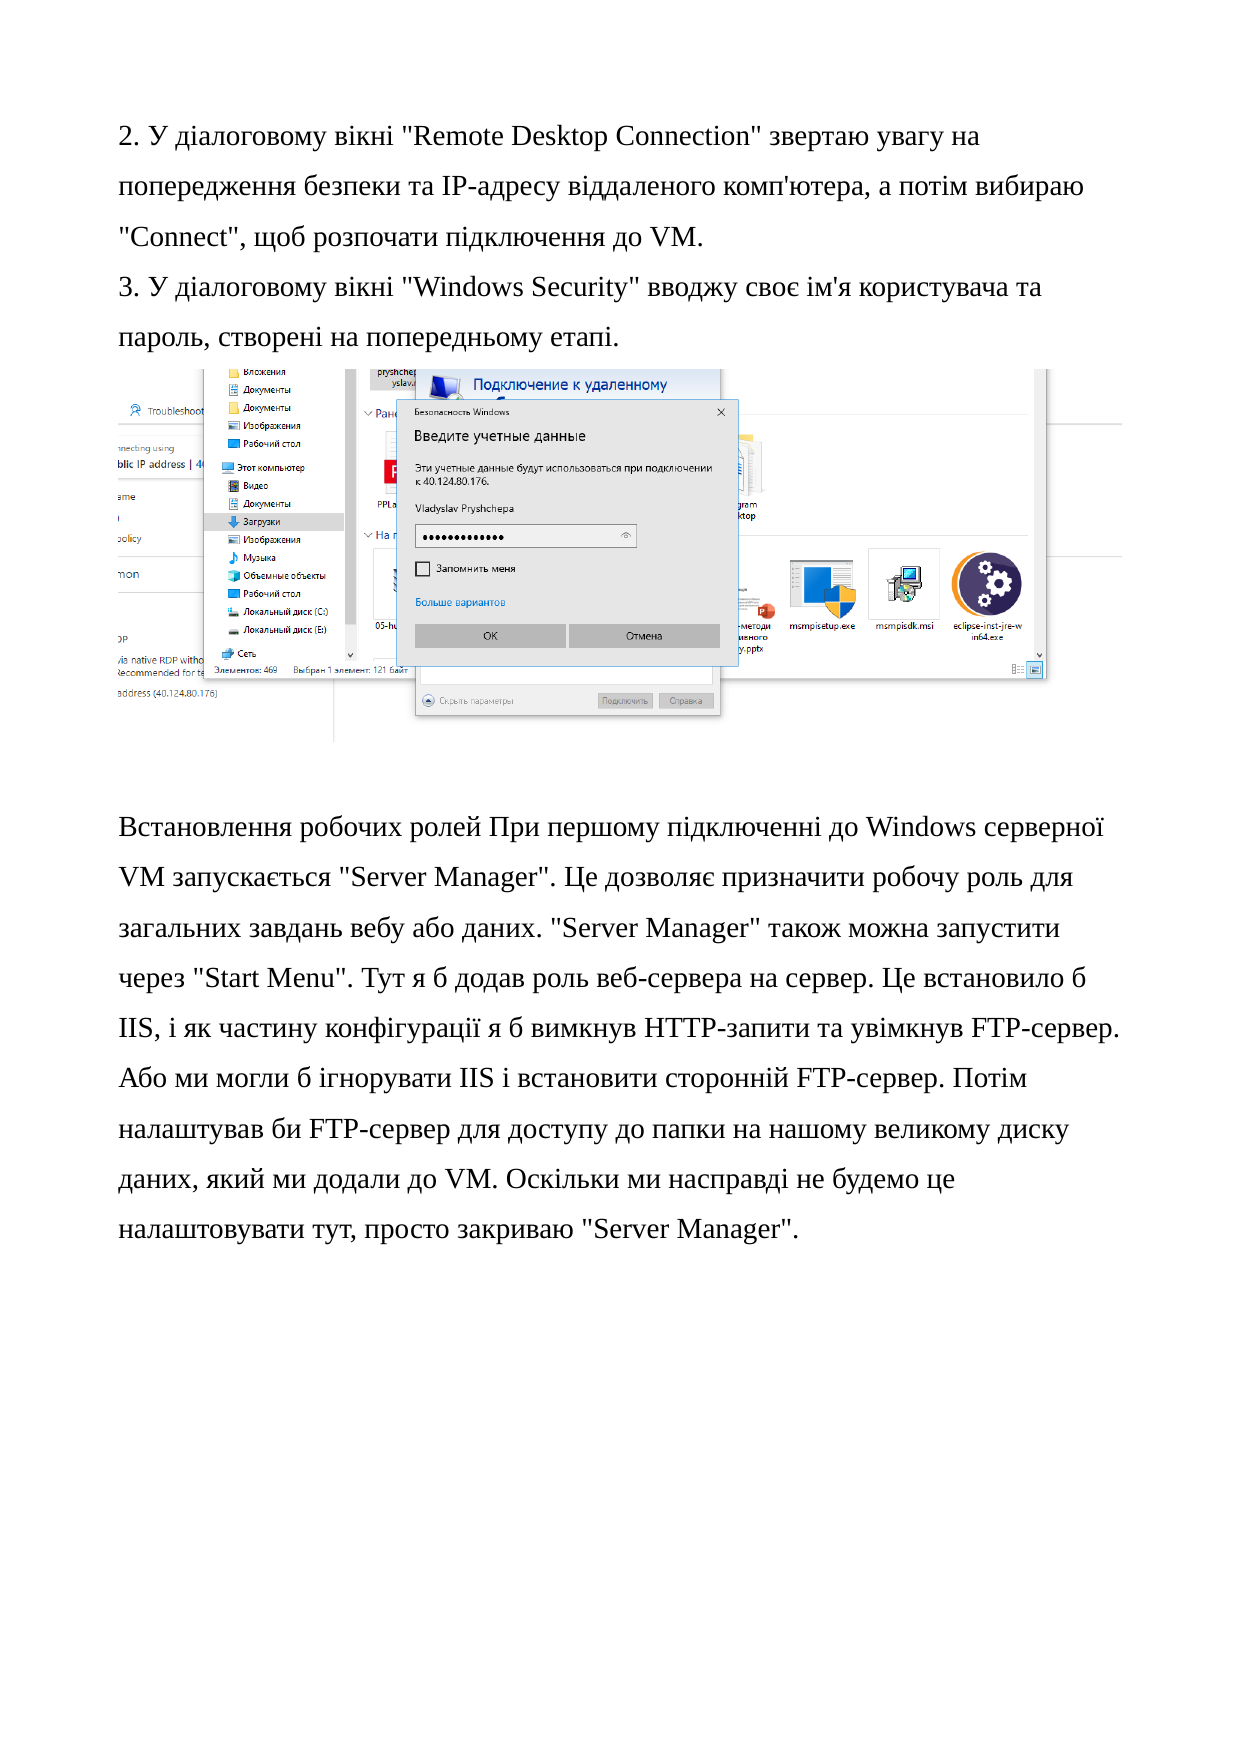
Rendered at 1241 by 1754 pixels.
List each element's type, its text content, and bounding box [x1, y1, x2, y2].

text Встановлення робочих ролей При першому підключенні до Windows серверної VM запускається "Server Manager". Це дозволяє призначити робочу роль для загальних завдань вебу або даних. "Server Manager" також можна запустити через "Start Menu". Тут я б додав роль веб-сервера на сервер. Це встановило б IIS, і як частину конфігурації я б вимкнув HTTP-запити та увімкнув FTP-сервер. Або ми могли б ігнорувати IIS і встановити сторонній FTP-сервер. Потім налаштував би FTP-сервер для доступу до папки на нашому великому диску даних, який ми додали до VM. Оскільки ми насправді не будемо це налаштовувати тут, просто закриваю "Server Manager". [118, 809, 1122, 1245]
picture [118, 369, 1123, 742]
text 3. У діалоговому вікні "Windows Security" вводжу своє ім'я користувача та пароль, створені на попередньому етапі. [118, 269, 1122, 353]
text 2. У діалоговому вікні "Remote Desktop Connection" звертаю увагу на попередження безпеки та IP-адресу віддаленого комп'ютера, а потім вибираю "Connect", щоб розпочати підключення до VM. [118, 118, 1122, 252]
